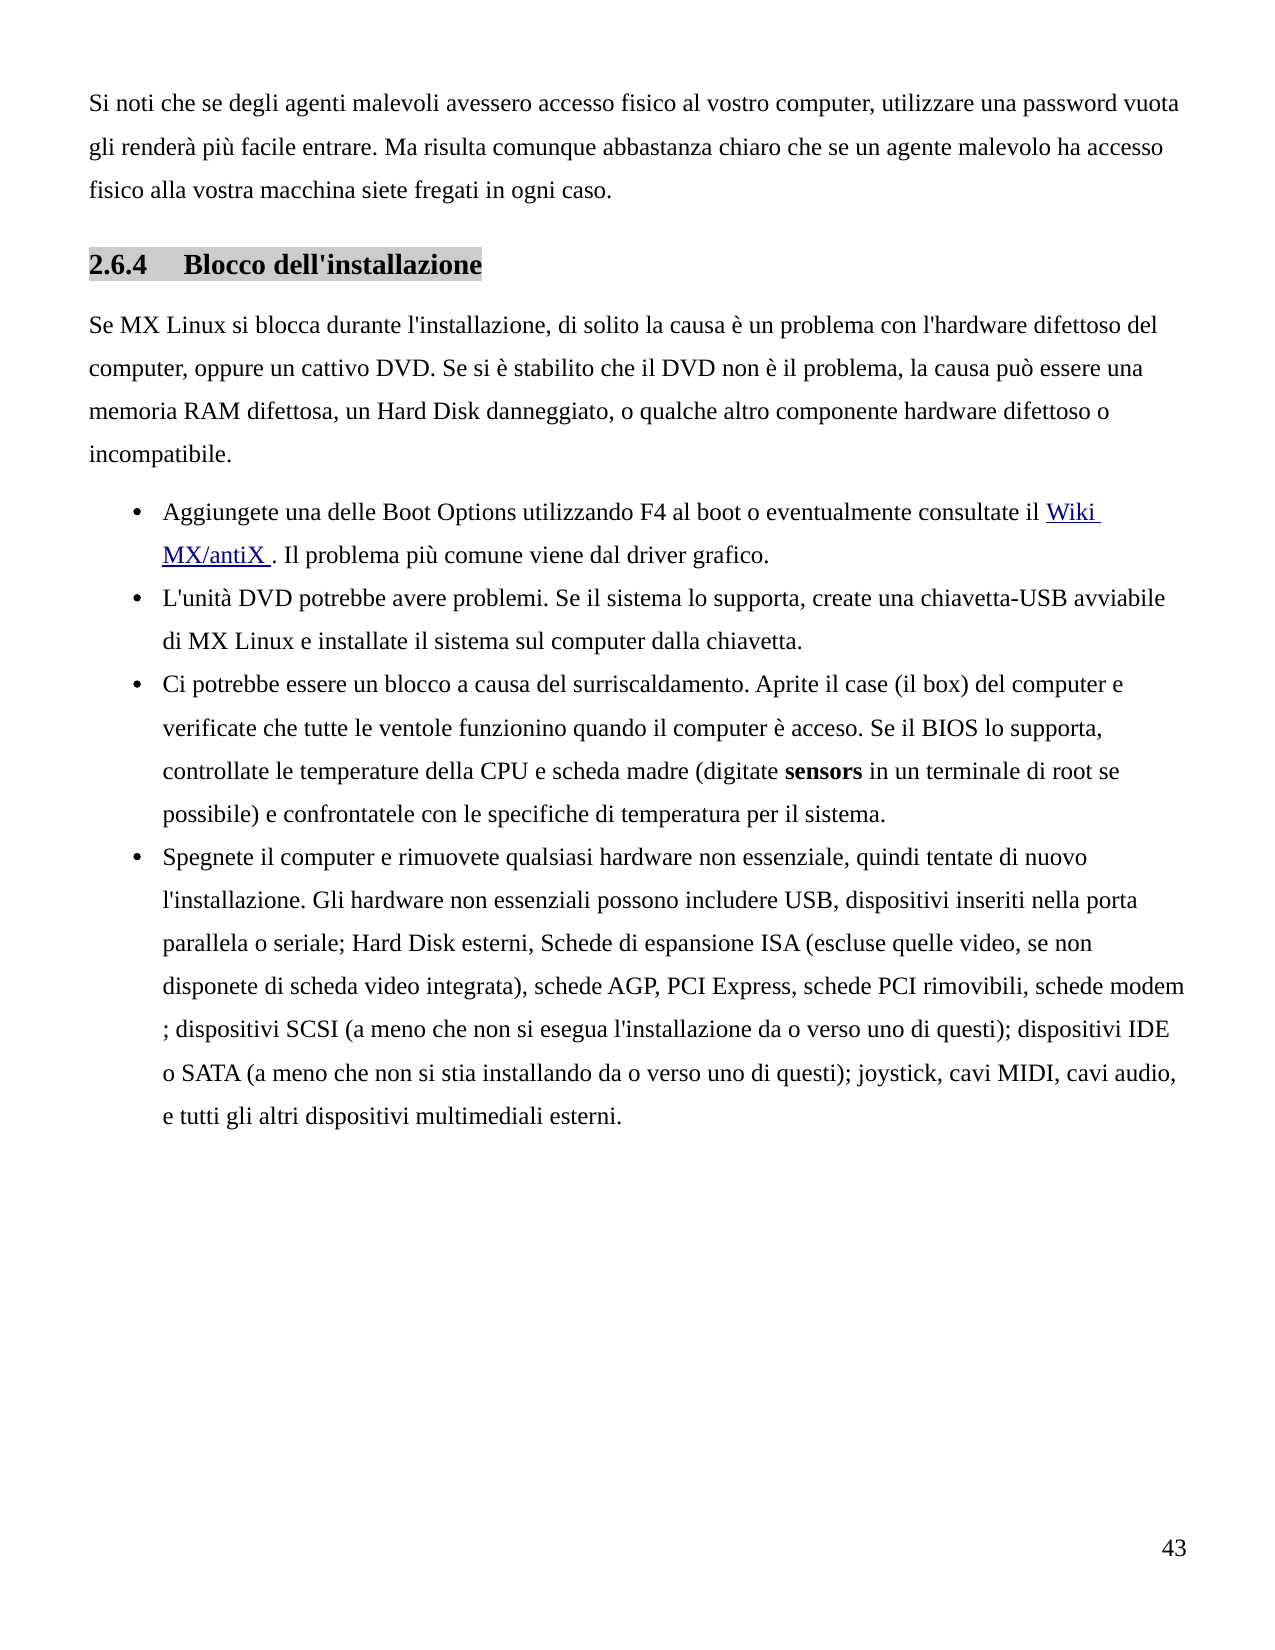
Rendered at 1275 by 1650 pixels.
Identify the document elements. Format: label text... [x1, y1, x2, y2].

list Spegnete il computer e rimuovete qualsiasi hardware non essenziale, quindi tentate di nuovo l'installazione. Gli hardware non essenziali possono includere USB, dispositivi inseriti nella porta parallela o seriale; Hard Disk esterni, Schede di espansione ISA (escluse quelle video, se non disponete di scheda video integrata), schede AGP, PCI Express, schede PCI rimovibili, schede modem ; dispositivi SCSI (a meno che non si esegua l'installazione da o verso uno di questi); dispositivi IDE o SATA (a meno che non si stia installando da o verso uno di questi); joystick, cavi MIDI, cavi audio, e tutti gli altri dispositivi multimediali esterni. [133, 842, 1186, 1129]
subtitle 2.6.4 Blocco dell'installazione [482, 247, 1186, 281]
list Ci potrebbe essere un blocco a causa del surriscaldamento. Aprite il case (il box) del computer e verificate che tutte le ventole funzionino quando il computer è acceso. Se il BIOS lo supporta, controllate le temperature della CPU e scheda madre (digitate sensors in un terminale di root se possibile) e confrontatele con le specifiche di temperatura per il sistema. [133, 669, 1186, 828]
list L'unità DVD potrebbe avere problemi. Se il sistema lo supporta, create una chiavetta-USB avviabile di MX Linux e installate il sistema sul computer dalla chiavetta. [133, 583, 1186, 655]
text Se MX Linux si blocca durante l'installazione, di solito la causa è un problema con l'hardware difettoso del computer, oppure un cattivo DVD. Se si è stabilito che il DVD non è il problema, la causa può essere una memoria RAM difettosa, un Hard Disk danneggiato, o qualche altro componente hardware difettoso o incompatibile. [88, 310, 1186, 468]
text Si noti che se degli agenti malevoli avessero accesso fisico al vostro computer, utilizzare una password vuota gli renderà più facile entrare. Ma risulta comunque abbastanza chiaro che se un agente malevolo ha accesso fisico alla vostra macchina siete fregati in ogni caso. [88, 88, 1186, 203]
list Aggiungete una delle Boot Options utilizzando F4 al boot o eventualmente consultate il Wiki MX/antiX . Il problema più comune viene dal driver grafico. [133, 497, 1186, 569]
